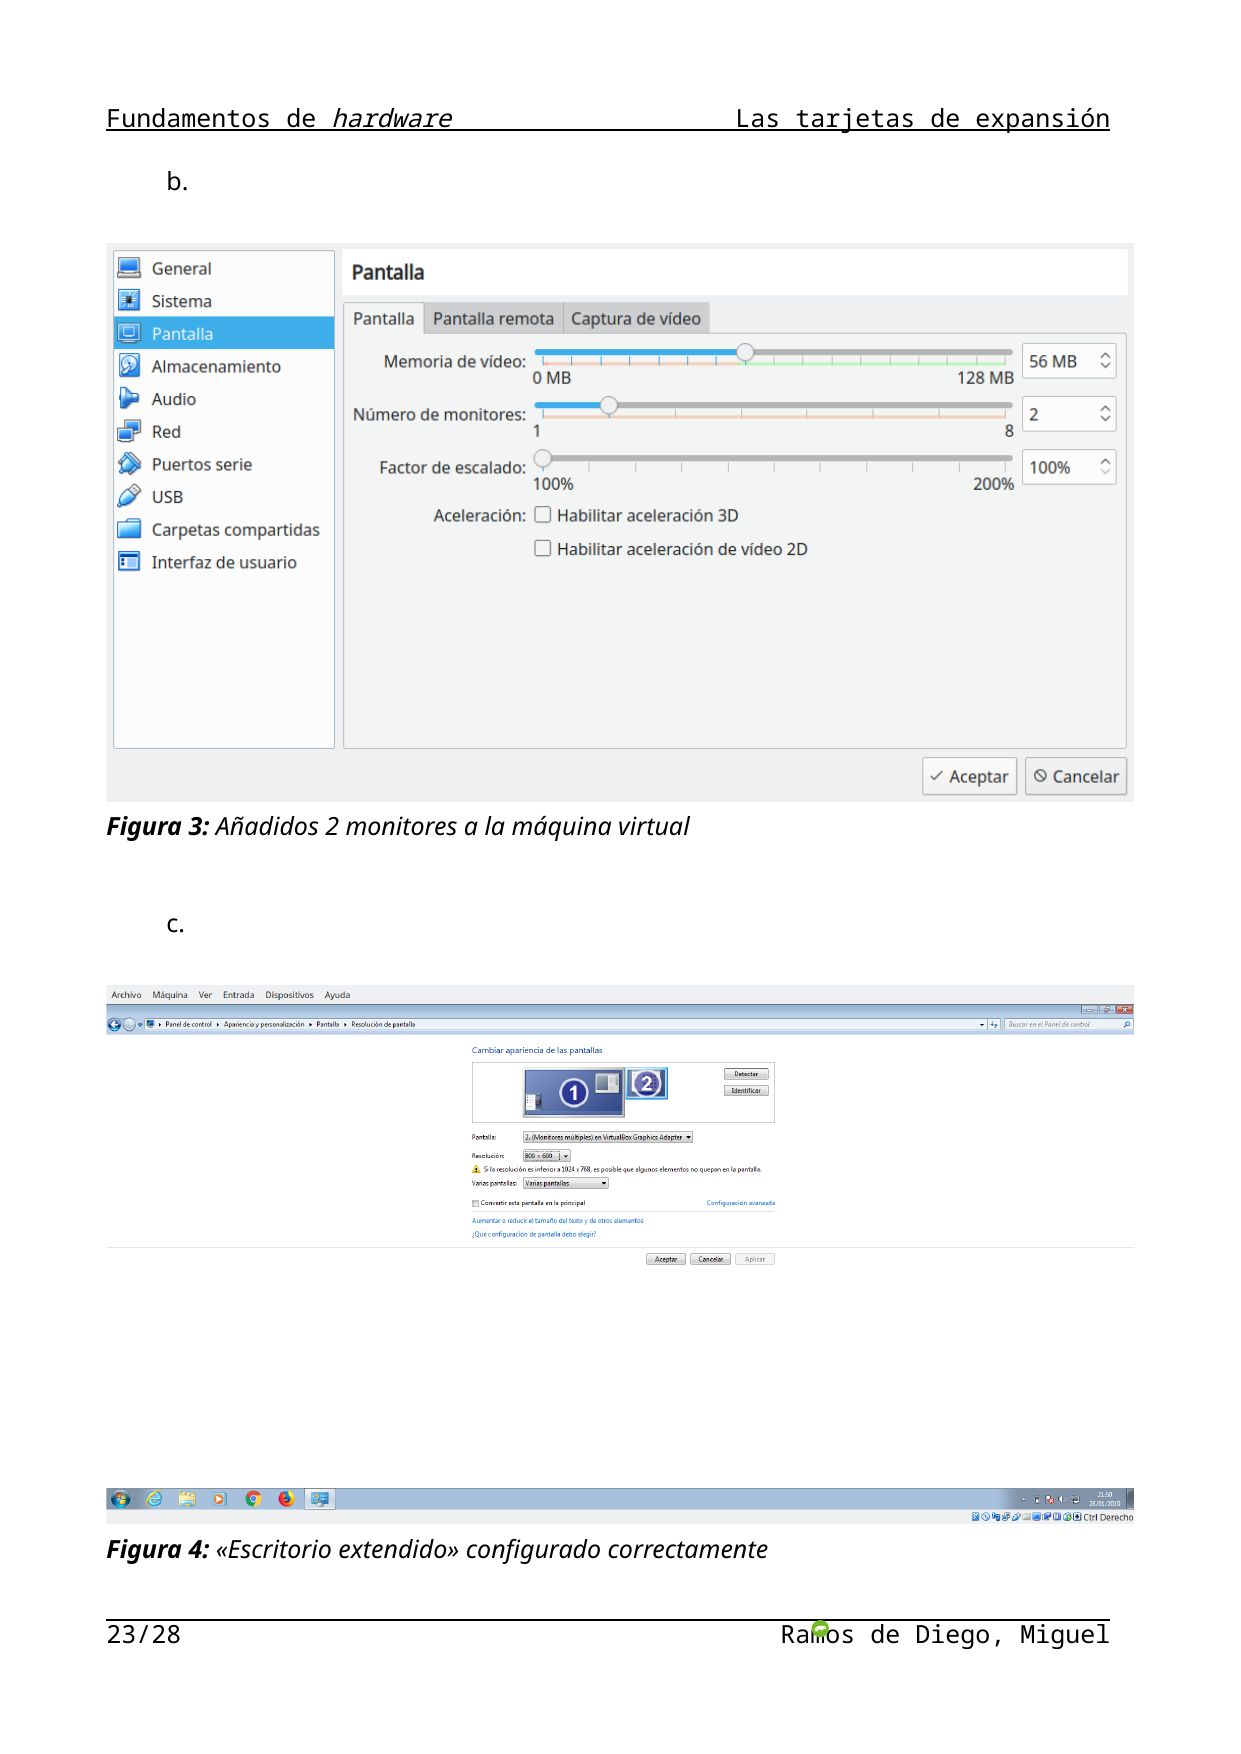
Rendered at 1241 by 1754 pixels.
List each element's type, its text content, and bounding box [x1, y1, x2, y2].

text Figura 3: Añadidos 2 monitores a la máquina virtual [106, 802, 1134, 843]
text b. [106, 164, 1134, 198]
picture [106, 243, 1134, 802]
text Figura 4: «Escritorio extendido» configurado correctamente [106, 1524, 1134, 1565]
picture [106, 985, 1134, 1524]
text c. [106, 905, 1134, 939]
